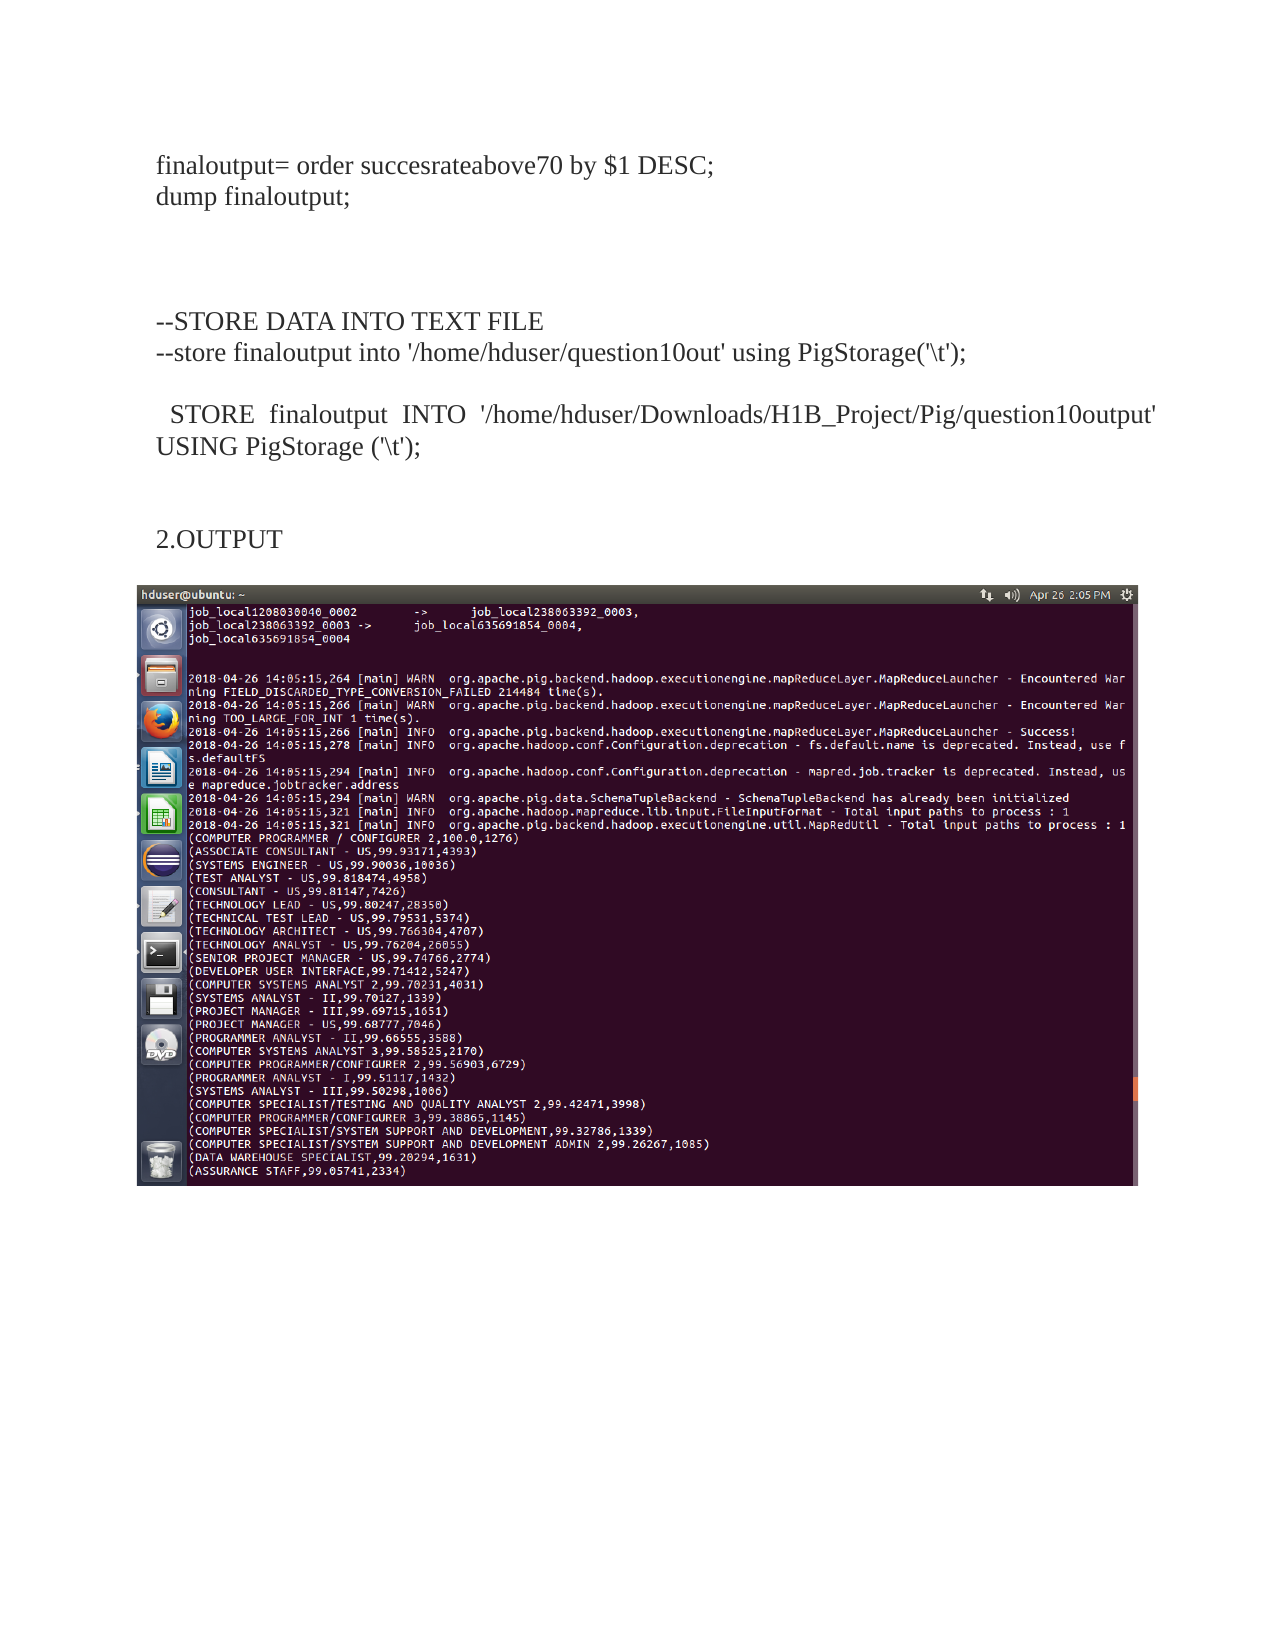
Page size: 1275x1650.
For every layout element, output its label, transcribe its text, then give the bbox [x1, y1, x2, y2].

text 2.OUTPUT [156, 523, 1157, 554]
text --store finaloutput into '/home/hduser/question10out' using PigStorage('\t'); [156, 336, 1157, 367]
text finaloutput= order succesrateabove70 by $1 DESC; [156, 149, 1157, 180]
text --STORE DATA INTO TEXT FILE [156, 305, 1157, 336]
text dump finaloutput; [156, 180, 1157, 212]
text STORE finaloutput INTO '/home/hduser/Downloads/H1B_Project/Pig/question10output' USING PigStorage ('\t'); [156, 398, 1157, 461]
picture [136, 585, 1139, 1186]
